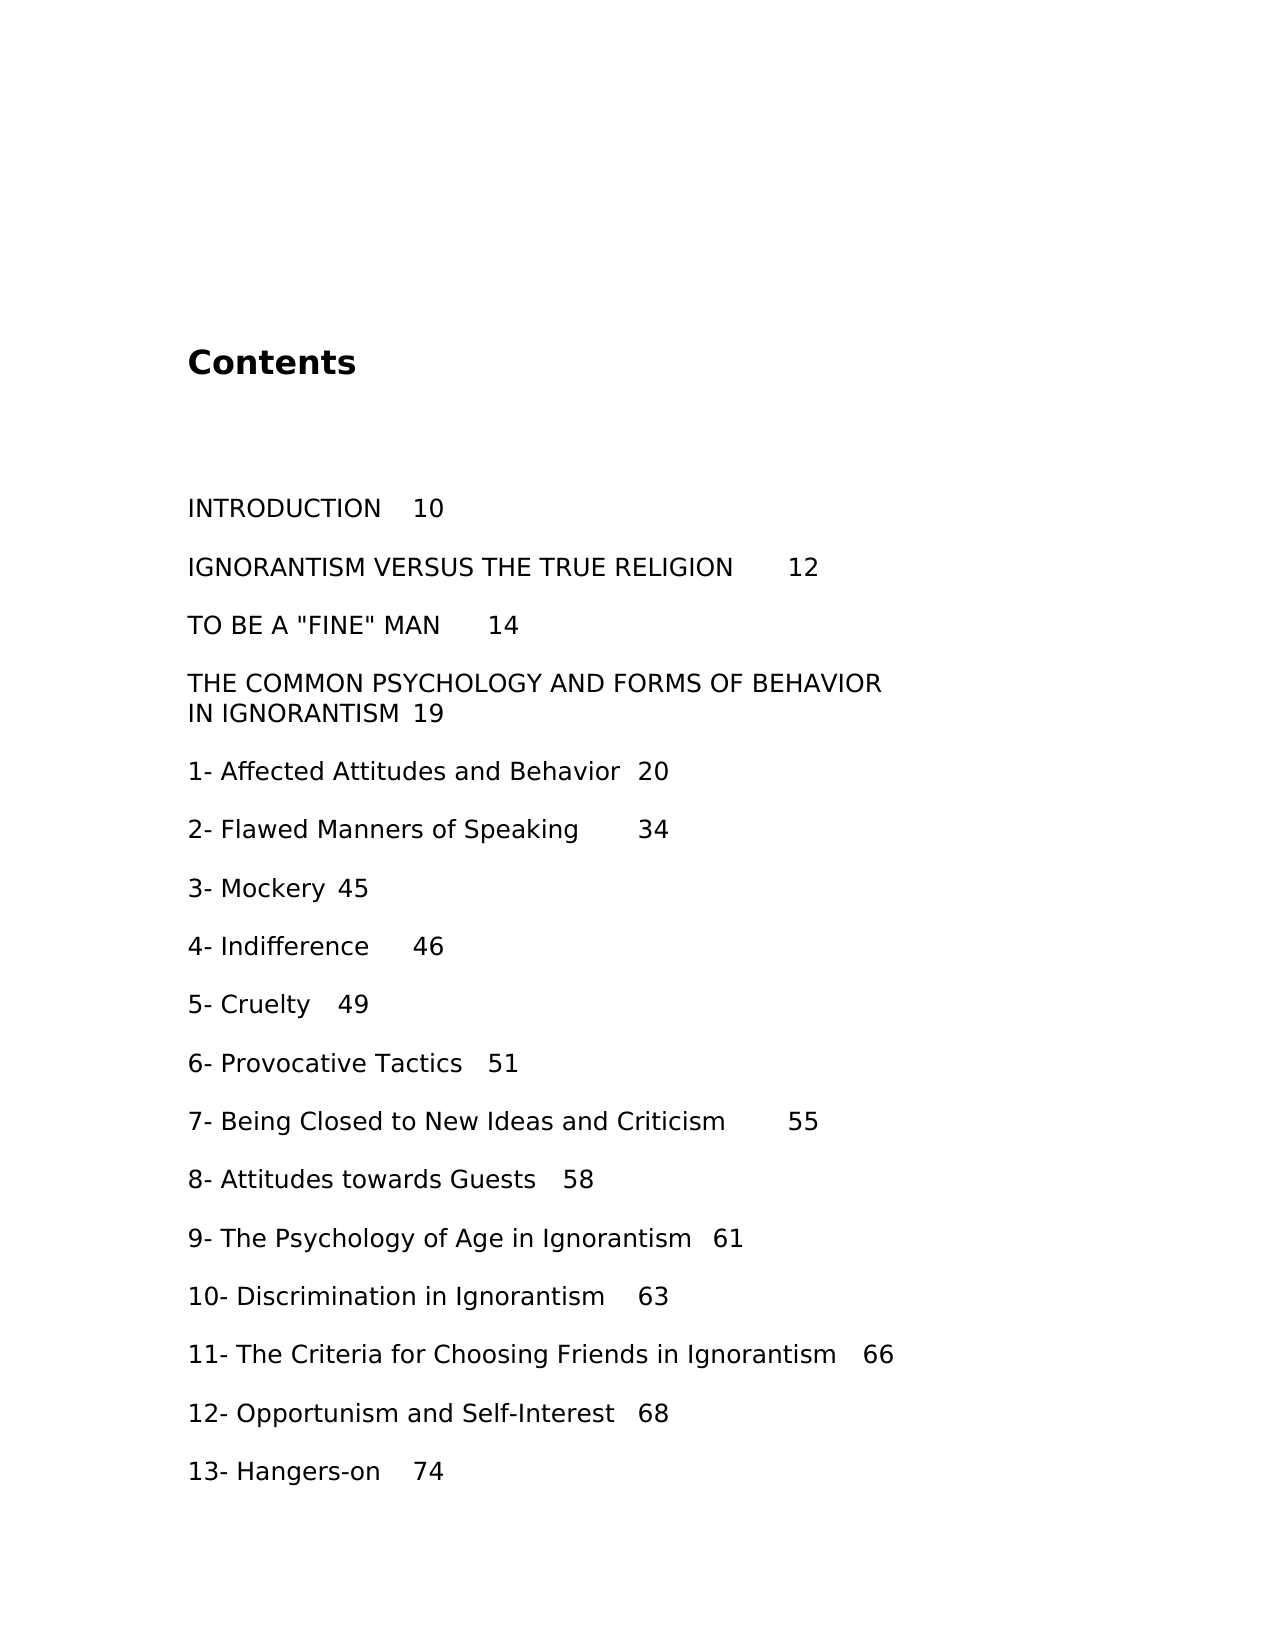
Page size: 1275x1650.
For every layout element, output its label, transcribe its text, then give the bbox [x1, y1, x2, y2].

text THE COMMON PSYCHOLOGY AND FORMS OF BEHAVIOR [187, 669, 1087, 699]
text 2- Flawed Manners of Speaking 34 [187, 815, 1087, 844]
text 3- Mockery 45 [187, 874, 1087, 903]
text IN IGNORANTISM 19 [187, 699, 1087, 728]
text 6- Provocative Tactics 51 [187, 1049, 1087, 1078]
text IGNORANTISM VERSUS THE TRUE RELIGION 12 [187, 553, 1087, 582]
text 13- Hangers-on 74 [187, 1457, 1087, 1486]
text 11- The Criteria for Choosing Friends in Ignorantism 66 [187, 1340, 1087, 1369]
subtitle Contents [187, 344, 1087, 383]
text TO BE A "FINE" MAN 14 [187, 611, 1087, 640]
text 5- Cruelty 49 [187, 990, 1087, 1019]
text 10- Discrimination in Ignorantism 63 [187, 1282, 1087, 1311]
text 9- The Psychology of Age in Ignorantism 61 [187, 1224, 1087, 1253]
text 12- Opportunism and Self-Interest 68 [187, 1399, 1087, 1428]
text INTRODUCTION 10 [187, 494, 1087, 524]
text 1- Affected Attitudes and Behavior 20 [187, 757, 1087, 786]
text 4- Indifference 46 [187, 932, 1087, 961]
text 7- Being Closed to New Ideas and Criticism 55 [187, 1107, 1087, 1136]
text 8- Attitudes towards Guests 58 [187, 1165, 1087, 1194]
